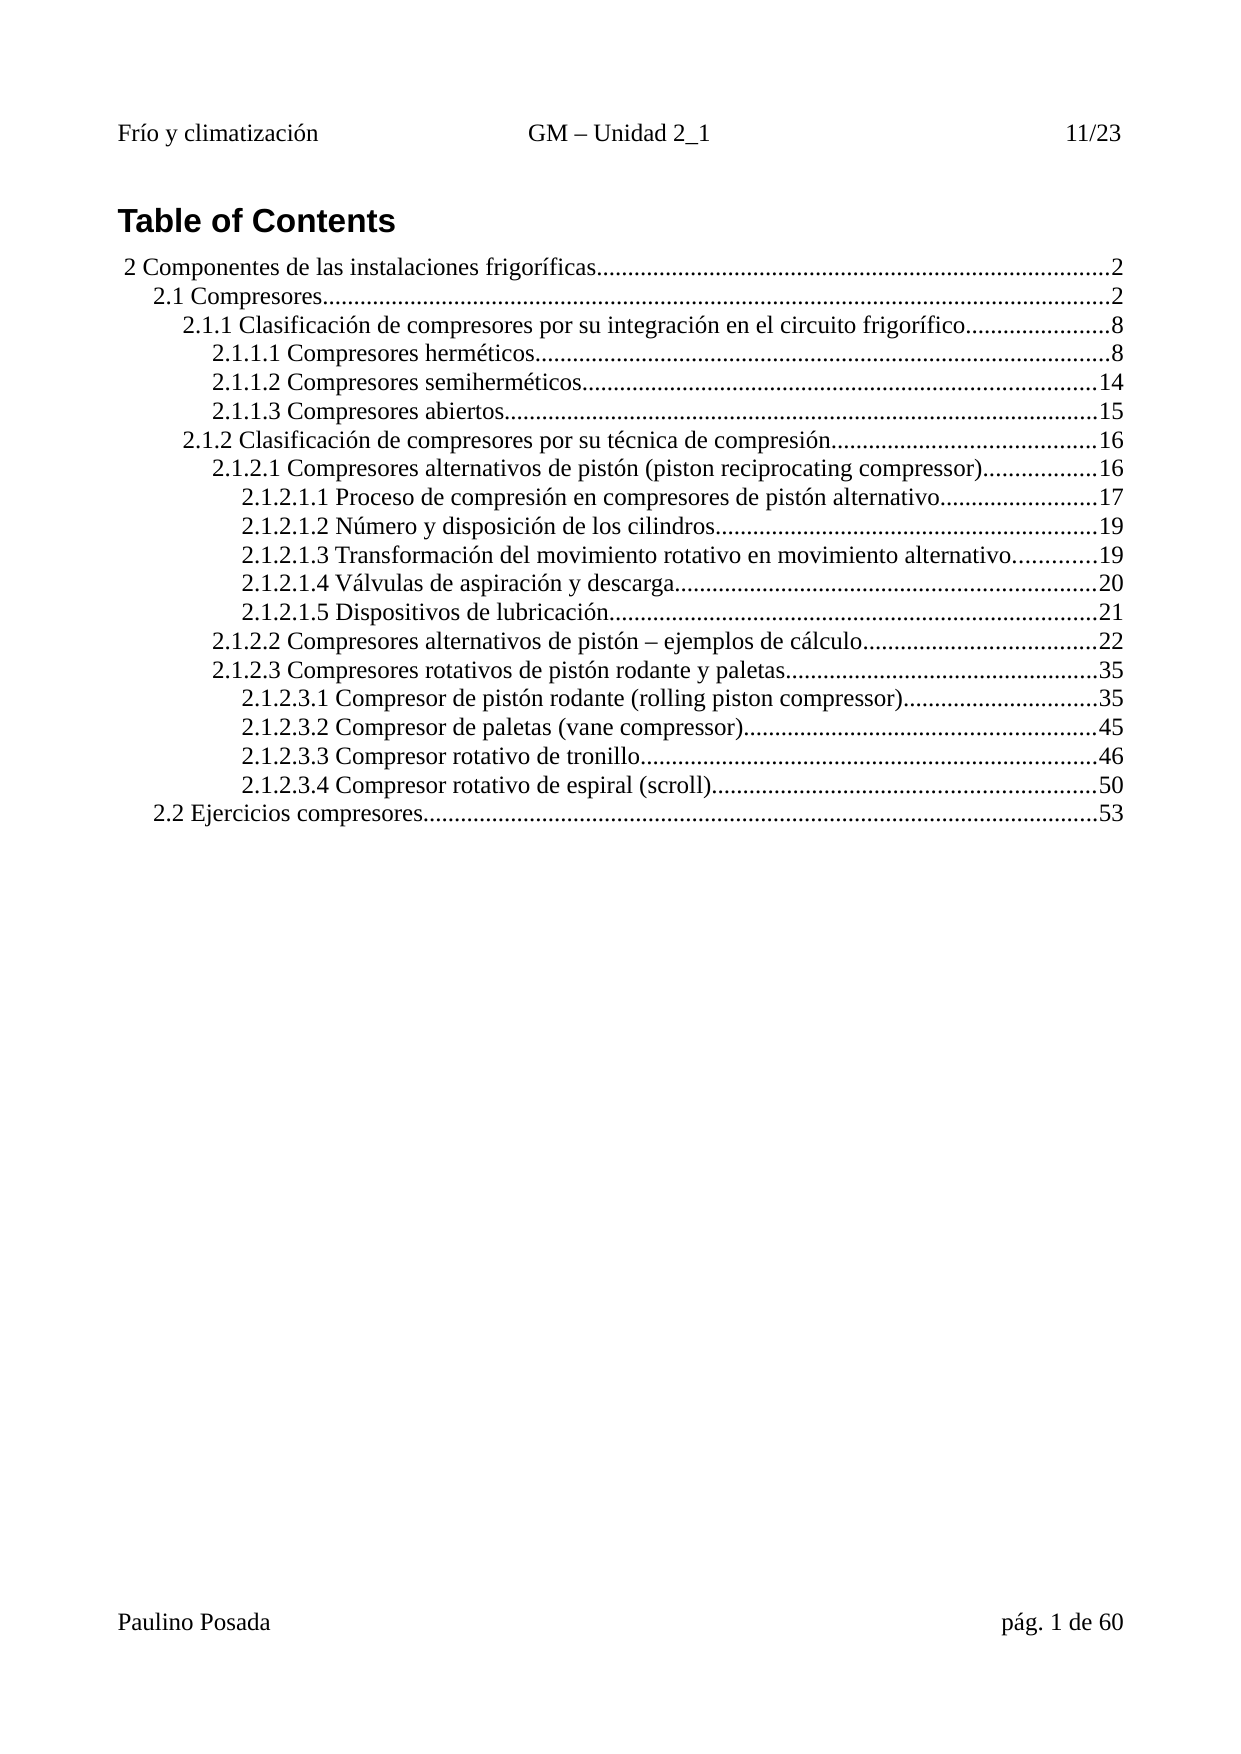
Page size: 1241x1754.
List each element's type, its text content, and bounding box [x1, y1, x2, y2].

text 2.1.2.3.2 Compresor de paletas (vane compressor) 45 [235, 712, 1123, 741]
text 2.1.2.2 Compresores alternativos de pistón – ejemplos de cálculo 22 [206, 626, 1123, 655]
text 2.1.2.3.3 Compresor rotativo de tronillo 46 [235, 741, 1123, 770]
text 2.1.2.1.3 Transformación del movimiento rotativo en movimiento alternativo 19 [235, 540, 1123, 568]
text 2.1.2.1.2 Número y disposición de los cilindros. 19 [235, 511, 1123, 540]
text 2.1.2.3.4 Compresor rotativo de espiral (scroll) 50 [235, 770, 1123, 798]
text 2.1.2.1.5 Dispositivos de lubricación 21 [235, 597, 1123, 626]
text 2.1.1.2 Compresores semiherméticos 14 [206, 367, 1123, 396]
text 2.1.2 Clasificación de compresores por su técnica de compresión 16 [176, 425, 1123, 453]
subtitle Table of Contents [117, 201, 1123, 240]
text 2.1.2.1.1 Proceso de compresión en compresores de pistón alternativo 17 [235, 482, 1123, 511]
text 2.1 Compresores 2 [147, 281, 1123, 310]
text 2.1.1.1 Compresores herméticos 8 [206, 338, 1123, 367]
text 2.1.2.3.1 Compresor de pistón rodante (rolling piston compressor) 35 [235, 683, 1123, 712]
text 2.1.2.3 Compresores rotativos de pistón rodante y paletas 35 [206, 655, 1123, 683]
text 2.2 Ejercicios compresores 53 [147, 798, 1123, 827]
text 2.1.2.1.4 Válvulas de aspiración y descarga 20 [235, 568, 1123, 597]
text 2.1.1 Clasificación de compresores por su integración en el circuito frigorífico 8 [176, 310, 1123, 338]
text 2.1.1.3 Compresores abiertos 15 [206, 396, 1123, 425]
text 2 Componentes de las instalaciones frigoríficas 2 [117, 252, 1123, 281]
text 2.1.2.1 Compresores alternativos de pistón (piston reciprocating compressor) 16 [206, 453, 1123, 482]
